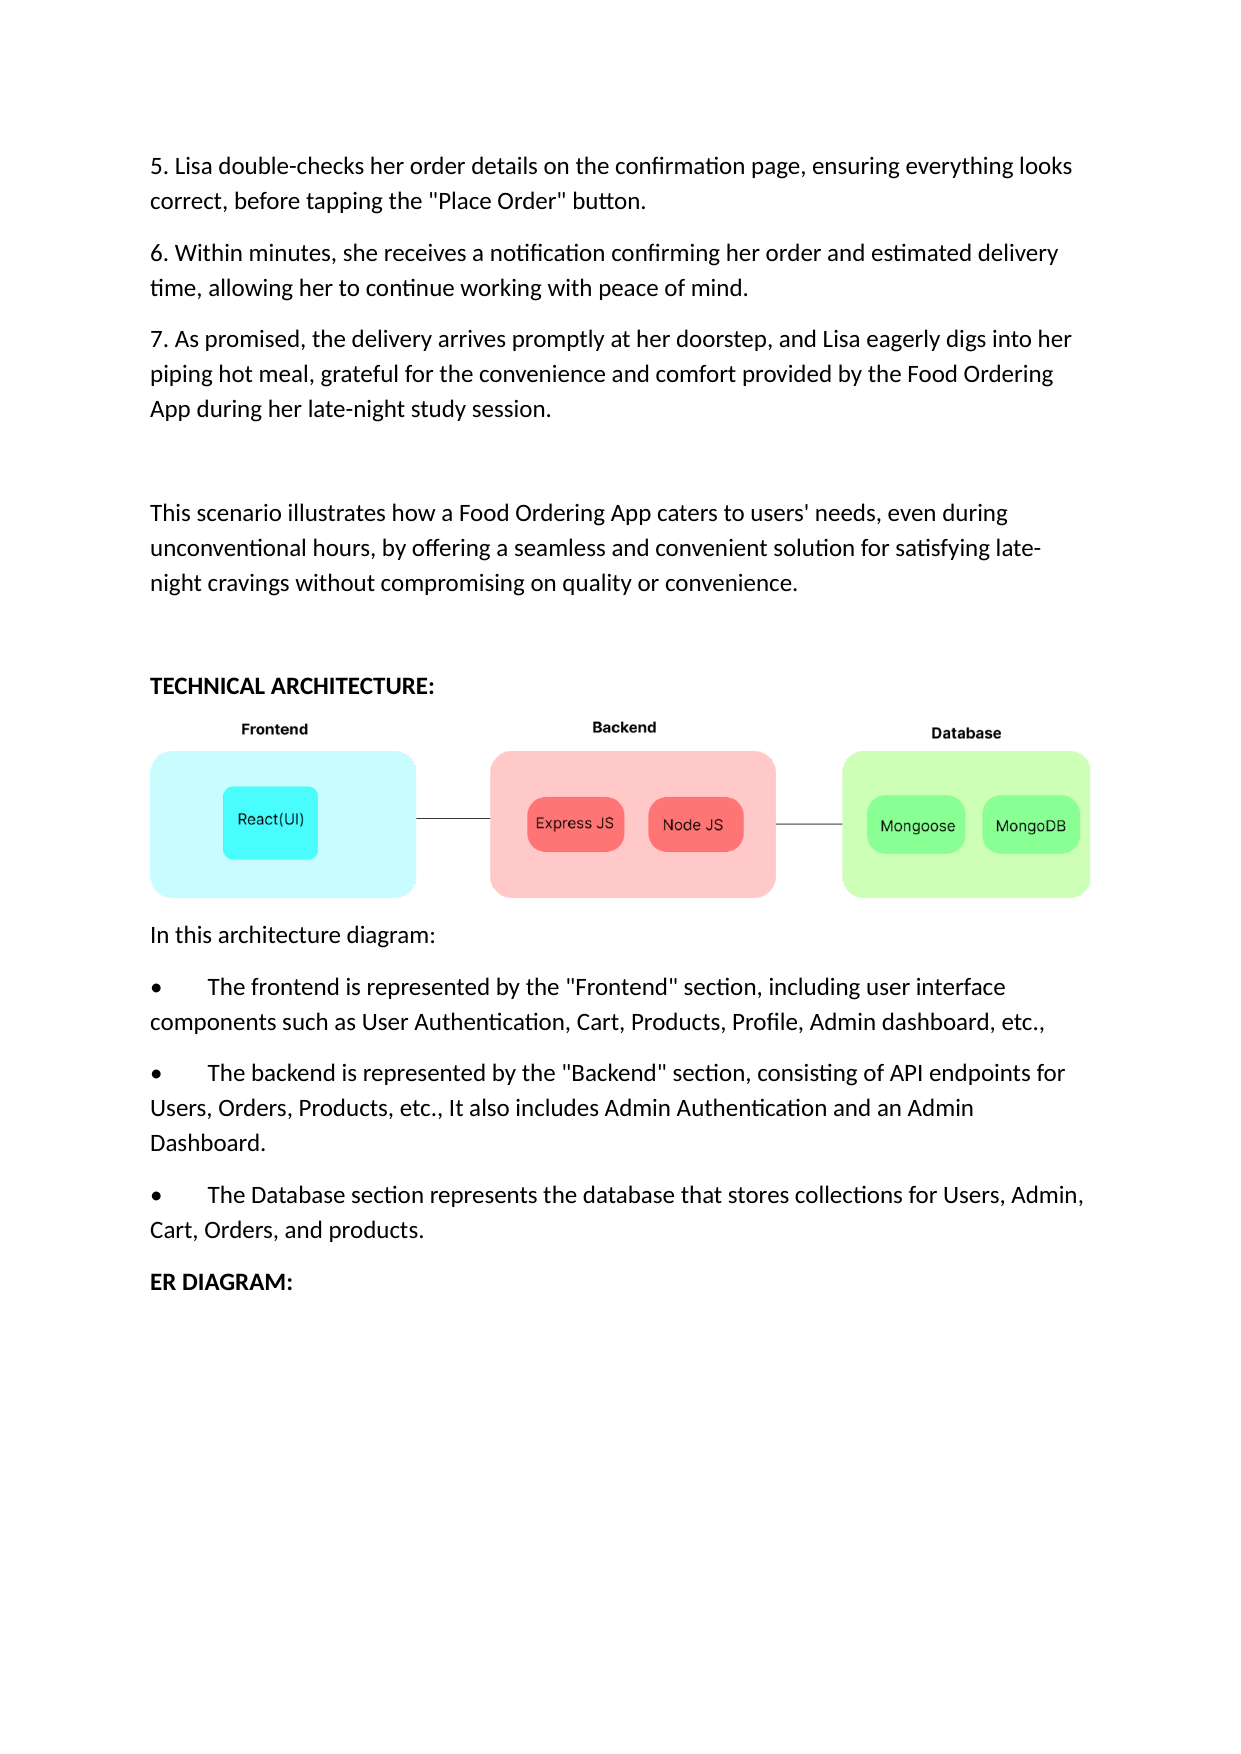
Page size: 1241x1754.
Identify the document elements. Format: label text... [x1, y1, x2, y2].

text 5. Lisa double-checks her order details on the confirmation page, ensuring everything looks correct, before tapping the "Place Order" button. [150, 150, 1090, 216]
text • The frontend is represented by the "Frontend" section, including user interface components such as User Authentication, Cart, Products, Profile, Admin dashboard, etc., [150, 971, 1090, 1036]
text This scenario illustrates how a Food Ordering App caters to users' needs, even during unconventional hours, by offering a seamless and convenient solution for satisfying late-night cravings without compromising on quality or convenience. [150, 497, 1090, 597]
text In this architecture diagram: [150, 919, 1090, 949]
text ER DIAGRAM: [150, 1266, 1090, 1296]
text 7. As promised, the delivery arrives promptly at her doorstep, and Lisa eagerly digs into her piping hot meal, grateful for the convenience and comfort provided by the Food Ordering App during her late-night study session. [150, 323, 1090, 424]
text • The backend is represented by the "Backend" section, consisting of API endpoints for Users, Orders, Products, etc., It also includes Admin Authentication and an Admin Dashboard. [150, 1057, 1090, 1158]
text 6. Within minutes, she receives a notification confirming her order and estimated delivery time, allowing her to continue working with peace of mind. [150, 237, 1090, 302]
text TECHNICAL ARCHITECTURE: [150, 670, 1090, 701]
text • The Database section represents the database that stores collections for Users, Admin, Cart, Orders, and products. [150, 1179, 1090, 1244]
